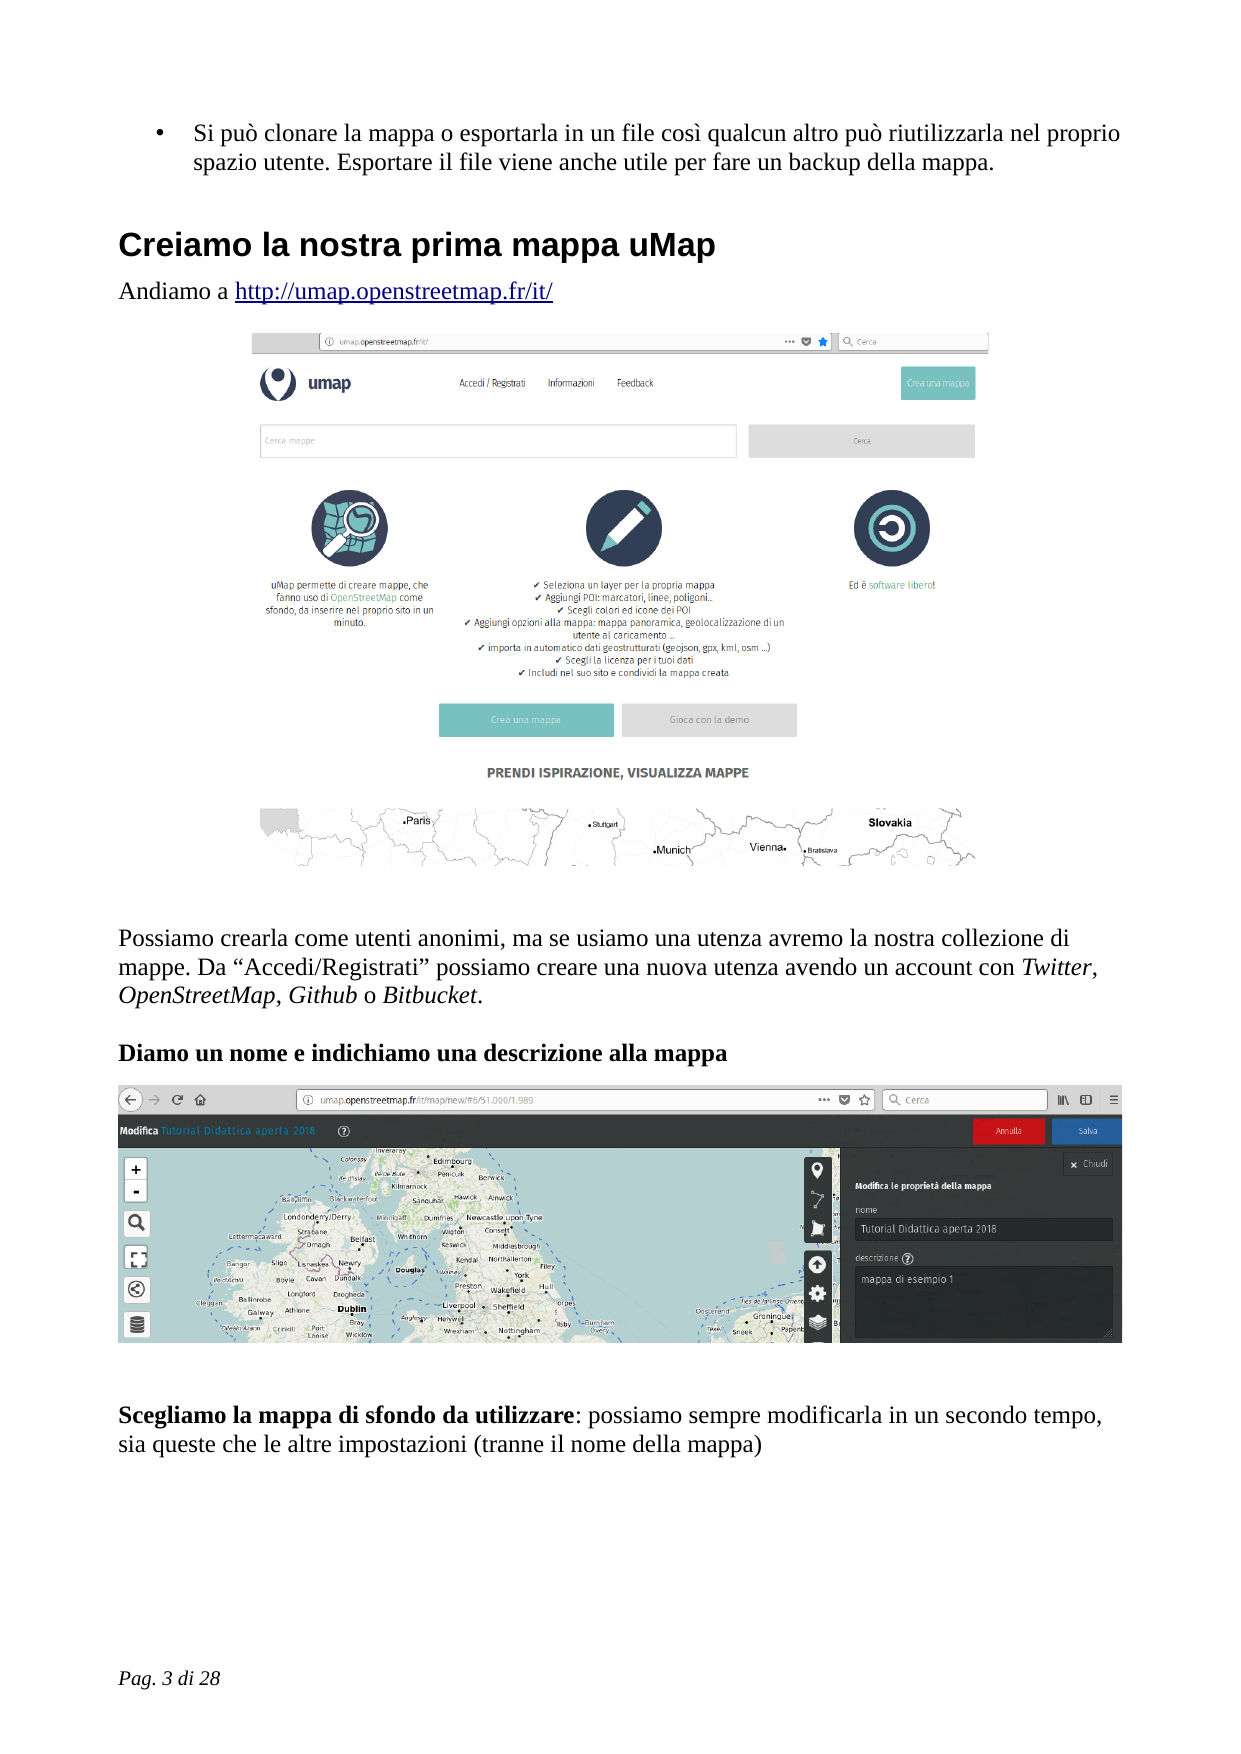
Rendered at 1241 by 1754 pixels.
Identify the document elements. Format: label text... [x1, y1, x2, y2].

picture [118, 1085, 1123, 1343]
text Possiamo crearla come utenti anonimi, ma se usiamo una utenza avremo la nostra collezione di mappe. Da “Accedi/Registrati” possiamo creare una nuova utenza avendo un account con Twitter, OpenStreetMap, Github o Bitbucket. [118, 923, 1122, 1009]
text Diamo un nome e indichiamo una descrizione alla mappa [118, 1038, 1122, 1067]
subtitle Creiamo la nostra prima mappa uMap [118, 225, 1122, 264]
list Si può clonare la mappa o esportarla in un file così qualcun altro può riutilizzarla nel proprio spazio utente. Esportare il file viene anche utile per fare un backup della mappa. [156, 118, 1122, 176]
picture [251, 333, 989, 866]
text Scegliamo la mappa di sfondo da utilizzare: possiamo sempre modificarla in un secondo tempo, sia queste che le altre impostazioni (tranne il nome della mappa) [118, 1400, 1122, 1457]
text Andiamo a http://umap.openstreetmap.fr/it/ [118, 276, 1122, 305]
